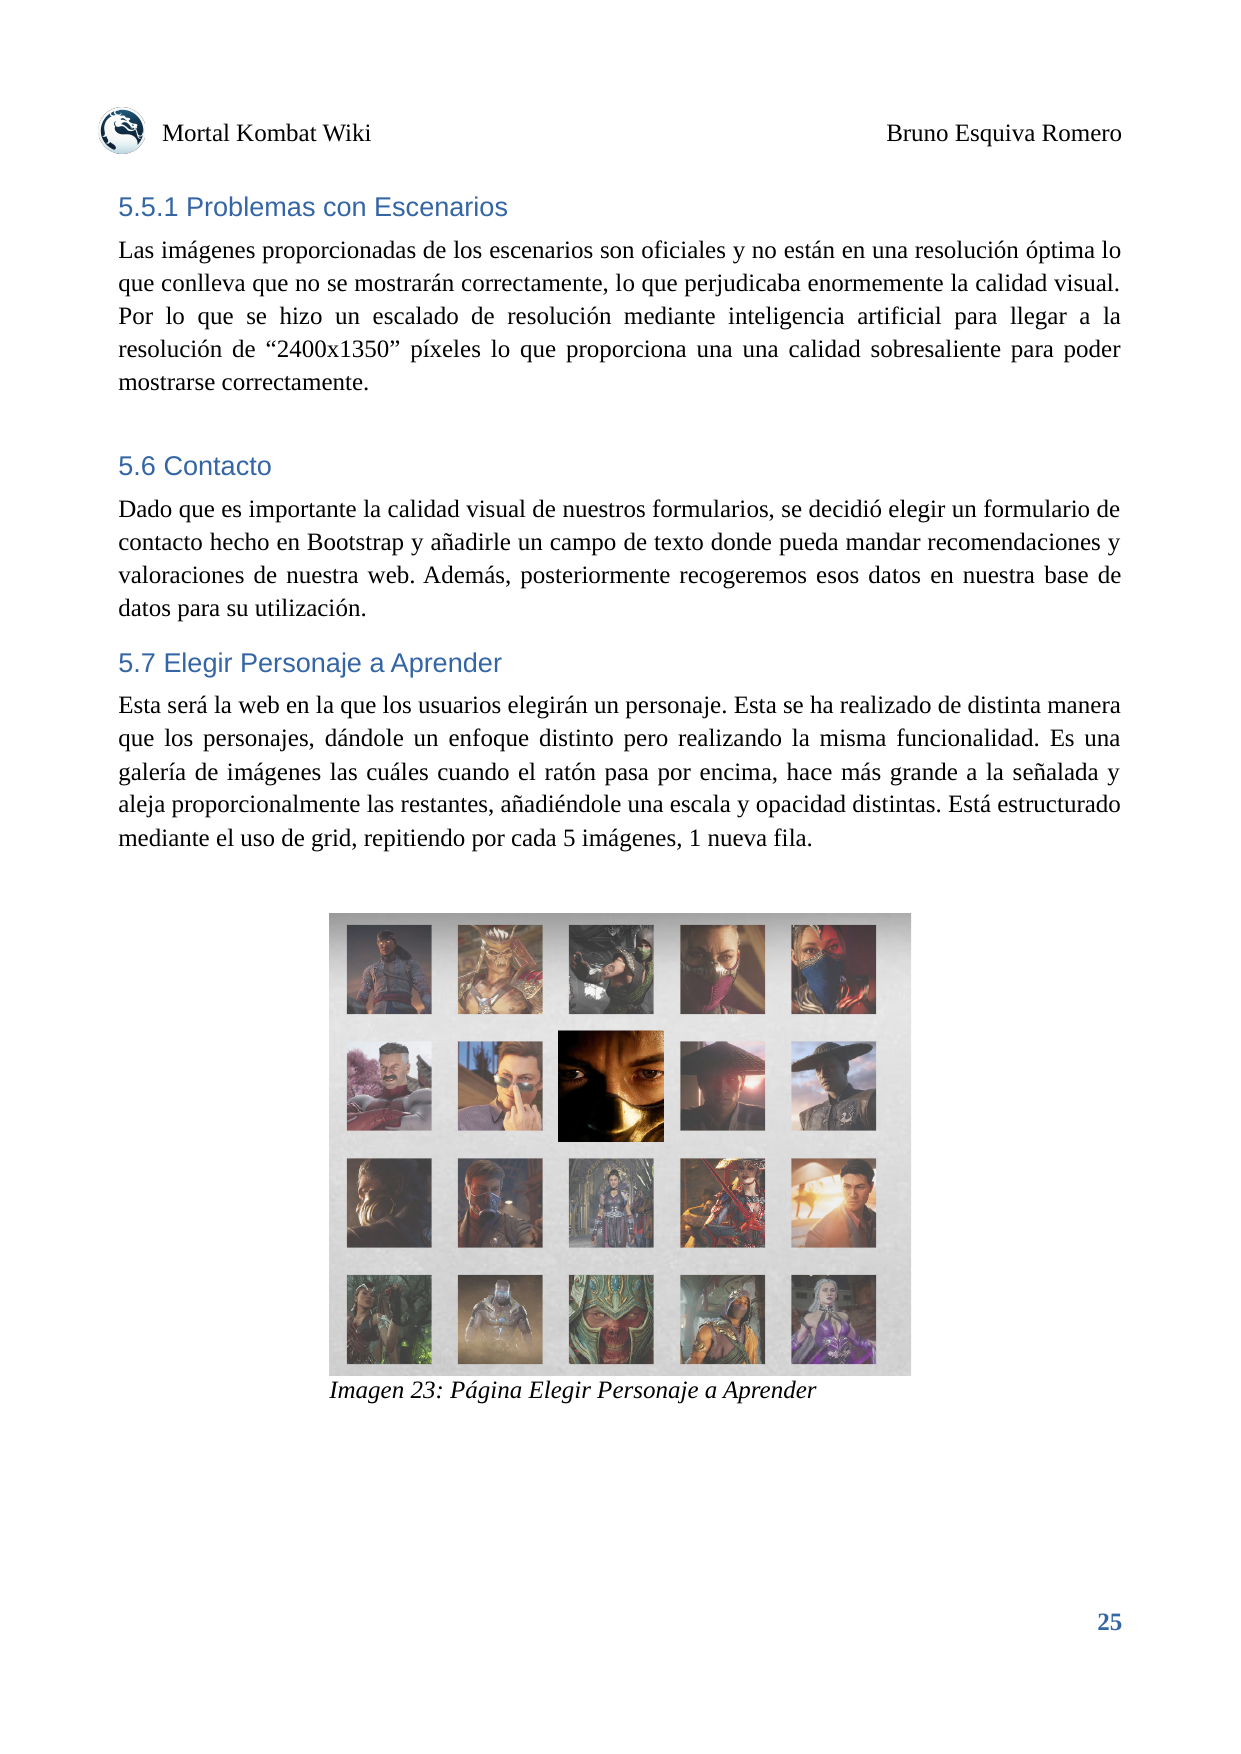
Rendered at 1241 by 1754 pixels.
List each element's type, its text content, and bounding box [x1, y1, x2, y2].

picture [329, 913, 912, 1376]
text Dado que es importante la calidad visual de nuestros formularios, se decidió elegir un formulario de contacto hecho en Bootstrap y añadirle un campo de texto donde pueda mandar recomendaciones y valoraciones de nuestra web. Además, posteriormente recogeremos esos datos en nuestra base de datos para su utilización. [118, 494, 1122, 622]
text Esta será la web en la que los usuarios elegirán un personaje. Esta se ha realizado de distinta manera que los personajes, dándole un enfoque distinto pero realizando la misma funcionalidad. Es una galería de imágenes las cuáles cuando el ratón pasa por encima, hace más grande a la señalada y aleja proporcionalmente las restantes, añadiéndole una escala y opacidad distintas. Está estructurado mediante el uso de grid, repitiendo por cada 5 imágenes, 1 nueva fila. [118, 691, 1122, 851]
subtitle 5.7 Elegir Personaje a Aprender [118, 647, 1122, 678]
text Las imágenes proporcionadas de los escenarios son oficiales y no están en una resolución óptima lo que conlleva que no se mostrarán correctamente, lo que perjudicaba enormemente la calidad visual. Por lo que se hizo un escalado de resolución mediante inteligencia artificial para llegar a la resolución de “2400x1350” píxeles lo que proporciona una una calidad sobresaliente para poder mostrarse correctamente. [118, 235, 1122, 396]
picture [98, 107, 145, 154]
subtitle 5.6 Contacto [118, 450, 1122, 481]
subtitle 5.5.1 Problemas con Escenarios [118, 191, 1122, 222]
text Imagen 23: Página Elegir Personaje a Aprender [329, 1376, 911, 1404]
